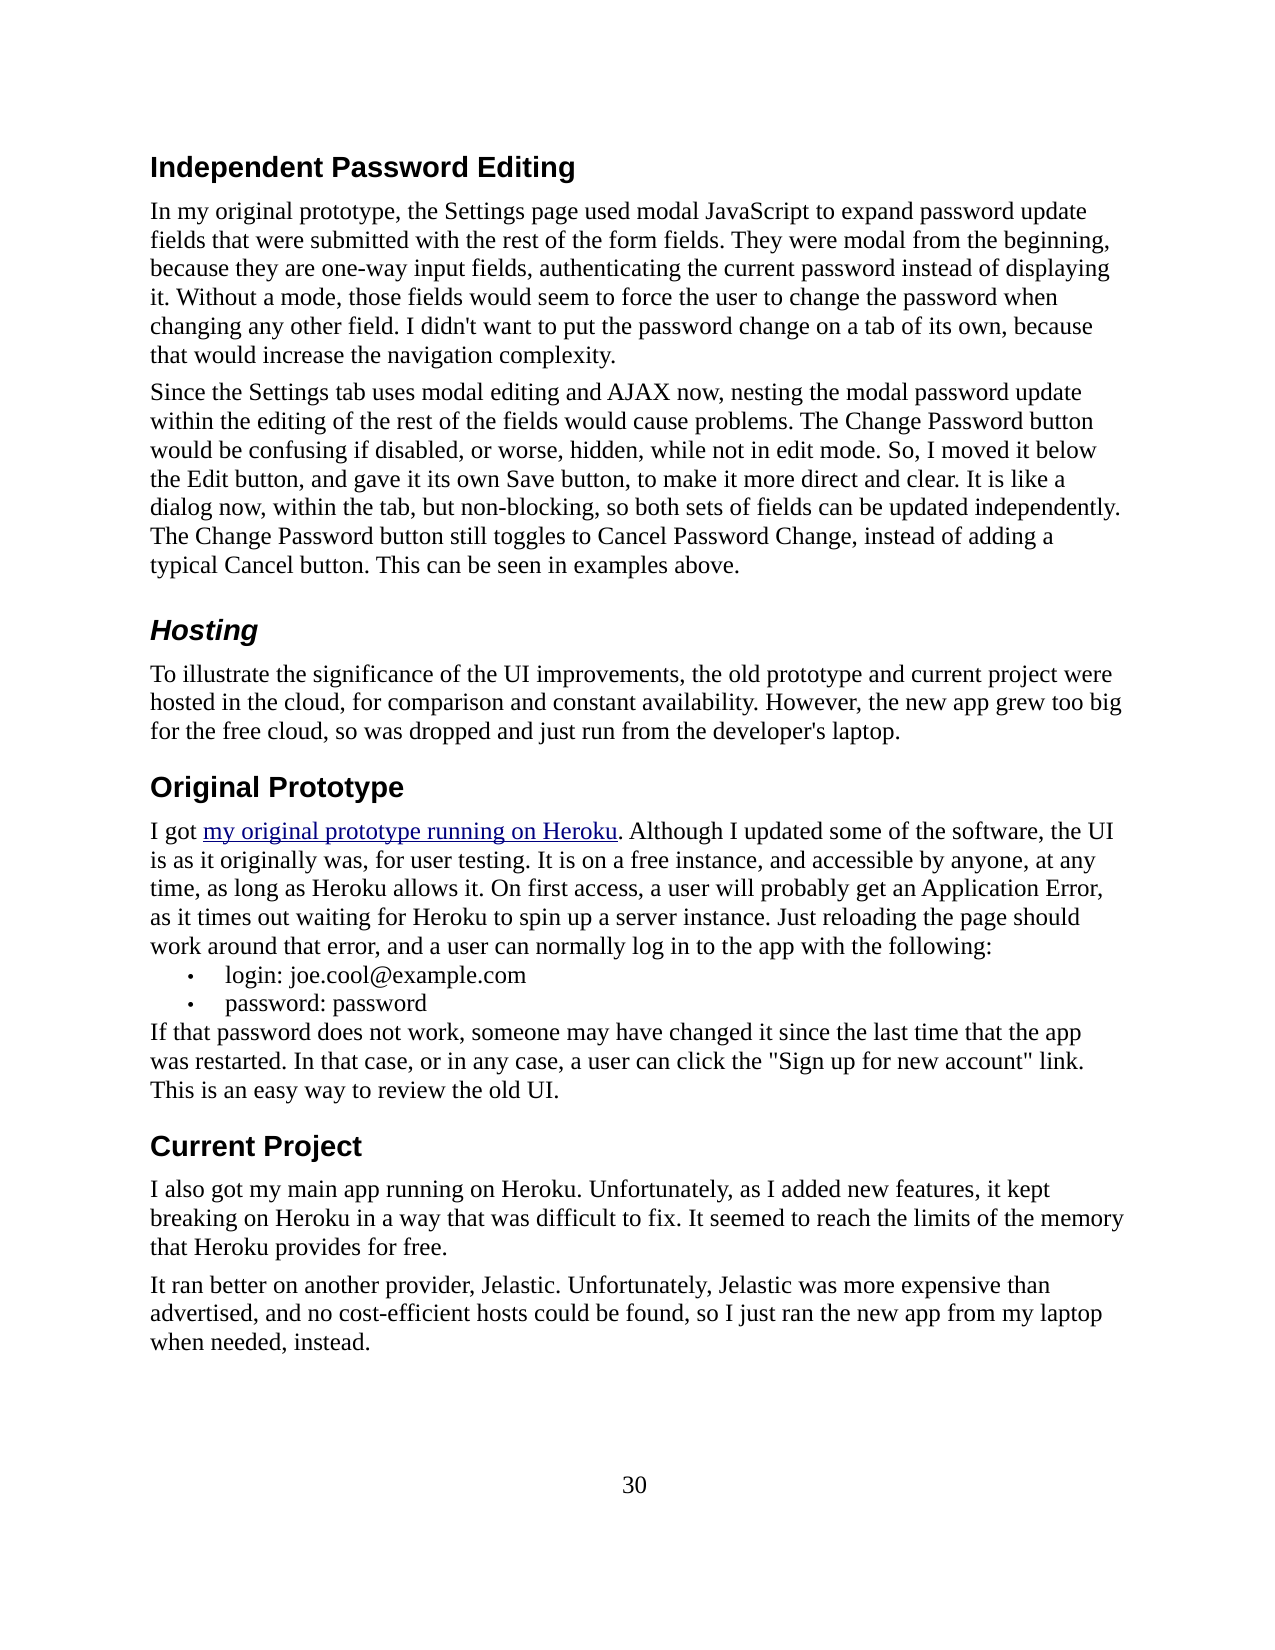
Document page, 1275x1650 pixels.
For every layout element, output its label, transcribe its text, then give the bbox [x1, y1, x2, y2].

list login: joe.cool@example.com [187, 960, 1125, 988]
text It ran better on another provider, Jelastic. Unfortunately, Jelastic was more expensive than advertised, and no cost-efficient hosts could be found, so I just ran the new app from my laptop when needed, instead. [150, 1270, 1125, 1356]
subtitle Hosting [150, 613, 1125, 646]
text I got my original prototype running on Heroku. Although I updated some of the software, the UI is as it originally was, for user testing. It is on a free instance, and accessible by anyone, at any time, as long as Heroku allows it. On first access, a user will probably get an Application Error, as it times out waiting for Heroku to spin up a server instance. Just reloading the page should work around that error, and a user can normally log in to the app with the following: [150, 816, 1125, 960]
text In my original prototype, the Settings page used modal JavaScript to expand password update fields that were submitted with the rest of the form fields. They were modal from the beginning, because they are one-way input fields, authenticating the current password instead of displaying it. Without a mode, those fields would seem to force the user to change the password when changing any other field. I didn't want to put the password change on a tab of its own, because that would increase the navigation complexity. [150, 196, 1125, 368]
text I also got my main app running on Heroku. Unfortunately, as I added new features, it kept breaking on Heroku in a way that was difficult to fix. It seemed to reach the limits of the memory that Heroku provides for free. [150, 1174, 1125, 1261]
subtitle Original Prototype [150, 770, 1125, 803]
list password: password [187, 988, 1125, 1017]
text Since the Settings tab uses modal editing and AJAX now, nesting the modal password update within the editing of the rest of the fields would cause problems. The Change Password button would be confusing if disabled, or worse, hidden, while not in edit mode. So, I moved it below the Edit button, and gave it its own Save button, to make it more direct and clear. It is like a dialog now, within the tab, but non-blocking, so both sets of fields can be updated independently. The Change Password button still toggles to Cancel Password Change, instead of adding a typical Cancel button. This can be seen in examples above. [150, 377, 1125, 579]
subtitle Independent Password Editing [150, 150, 1125, 183]
subtitle Current Project [150, 1128, 1125, 1162]
text To illustrate the significance of the UI improvements, the old prototype and current project were hosted in the cloud, for comparison and constant availability. However, the new app grew too big for the free cloud, so was dropped and just run from the developer's laptop. [150, 659, 1125, 745]
text If that password does not work, someone may have changed it since the last time that the app was restarted. In that case, or in any case, a user can click the "Sign up for new account" link. This is an easy way to review the old UI. [150, 1017, 1125, 1103]
